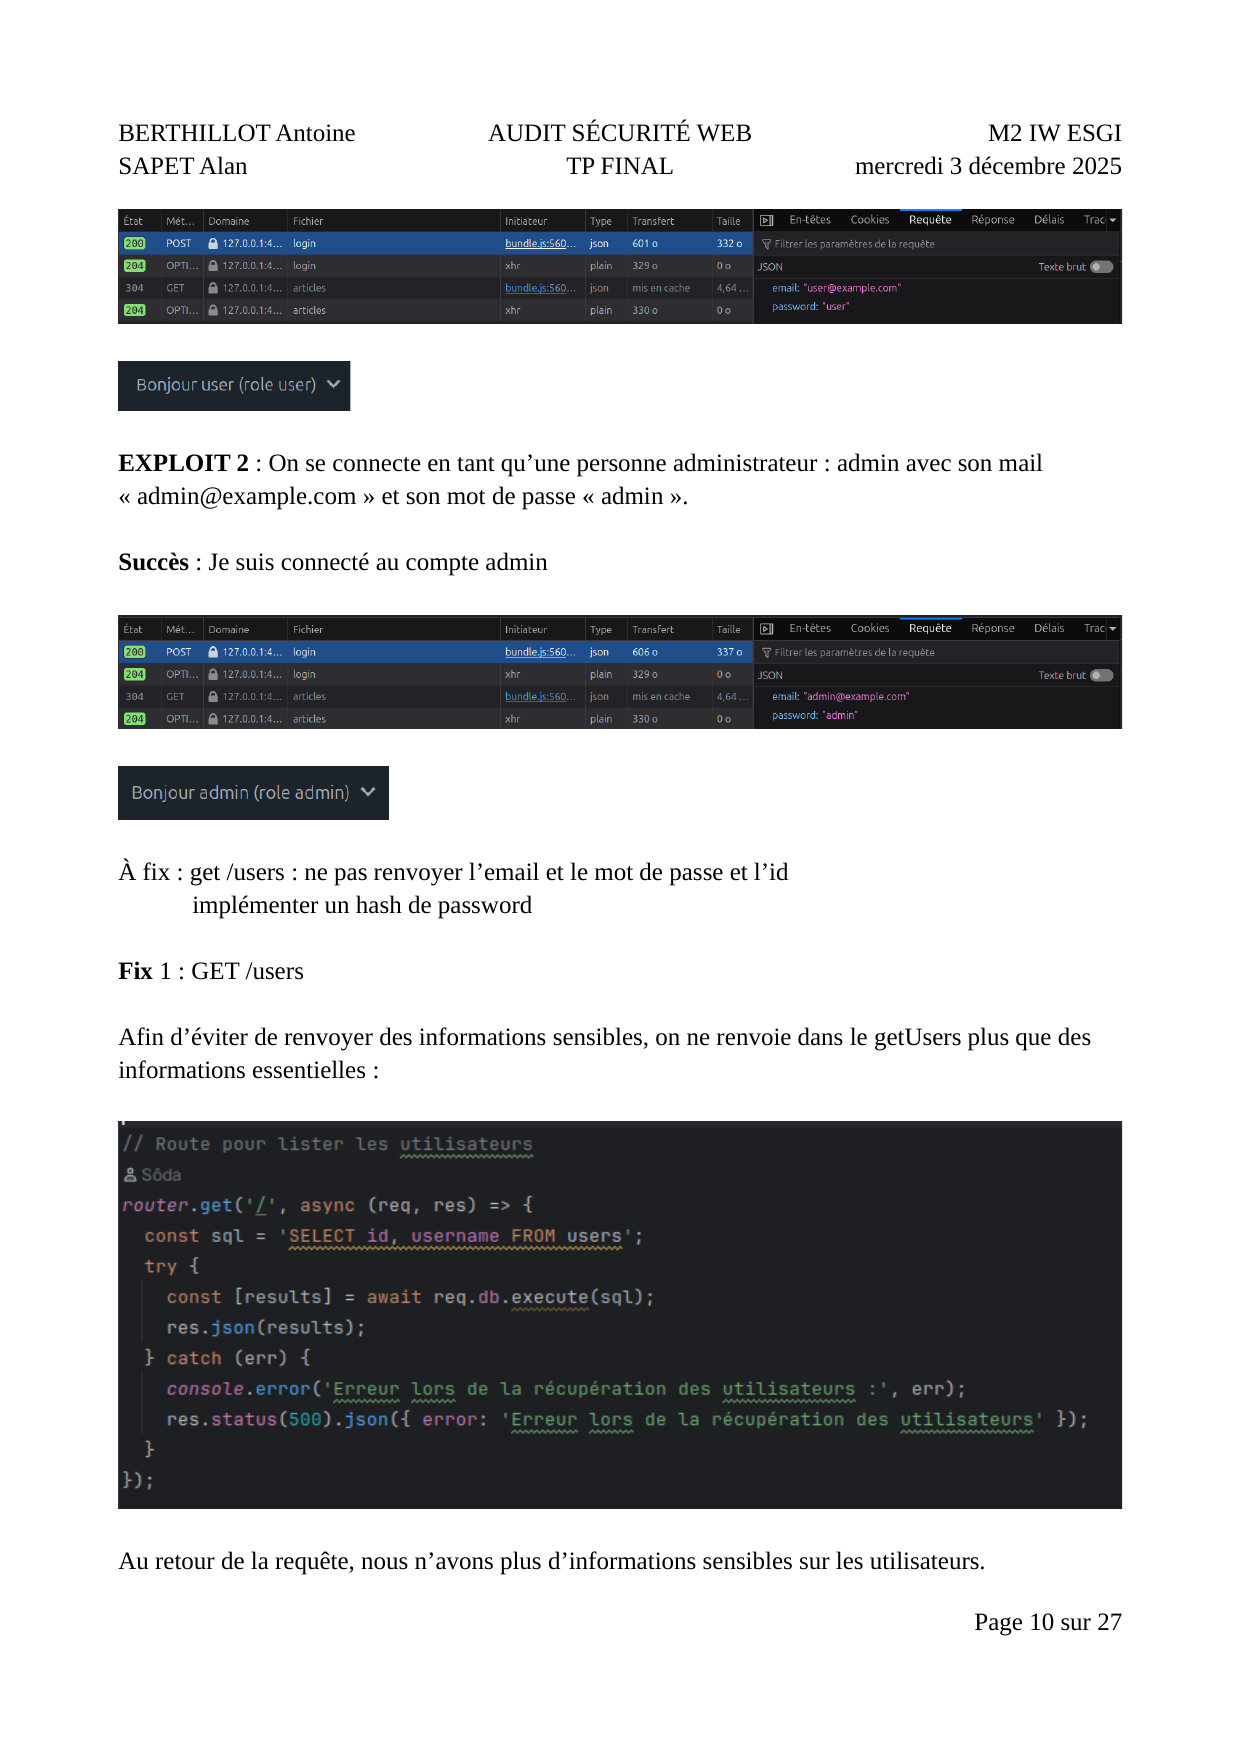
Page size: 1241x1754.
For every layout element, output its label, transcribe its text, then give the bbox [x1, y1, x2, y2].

text Afin d’éviter de renvoyer des informations sensibles, on ne renvoie dans le getUsers plus que des informations essentielles : [118, 1022, 1122, 1084]
text À fix : get /users : ne pas renvoyer l’email et le mot de passe et l’id [118, 857, 1122, 886]
text Au retour de la requête, nous n’avons plus d’informations sensibles sur les utilisateurs. [118, 1546, 1122, 1575]
text implémenter un hash de password [118, 890, 1122, 919]
text Succès : Je suis connecté au compte admin [118, 547, 1122, 576]
text Fix 1 : GET /users [118, 956, 1122, 985]
picture [118, 209, 1123, 324]
picture [118, 1121, 1123, 1509]
picture [118, 361, 351, 411]
picture [118, 766, 389, 820]
text EXPLOIT 2 : On se connecte en tant qu’une personne administrateur : admin avec son mail « admin@example.com » et son mot de passe « admin ». [118, 448, 1122, 510]
picture [118, 615, 1123, 729]
